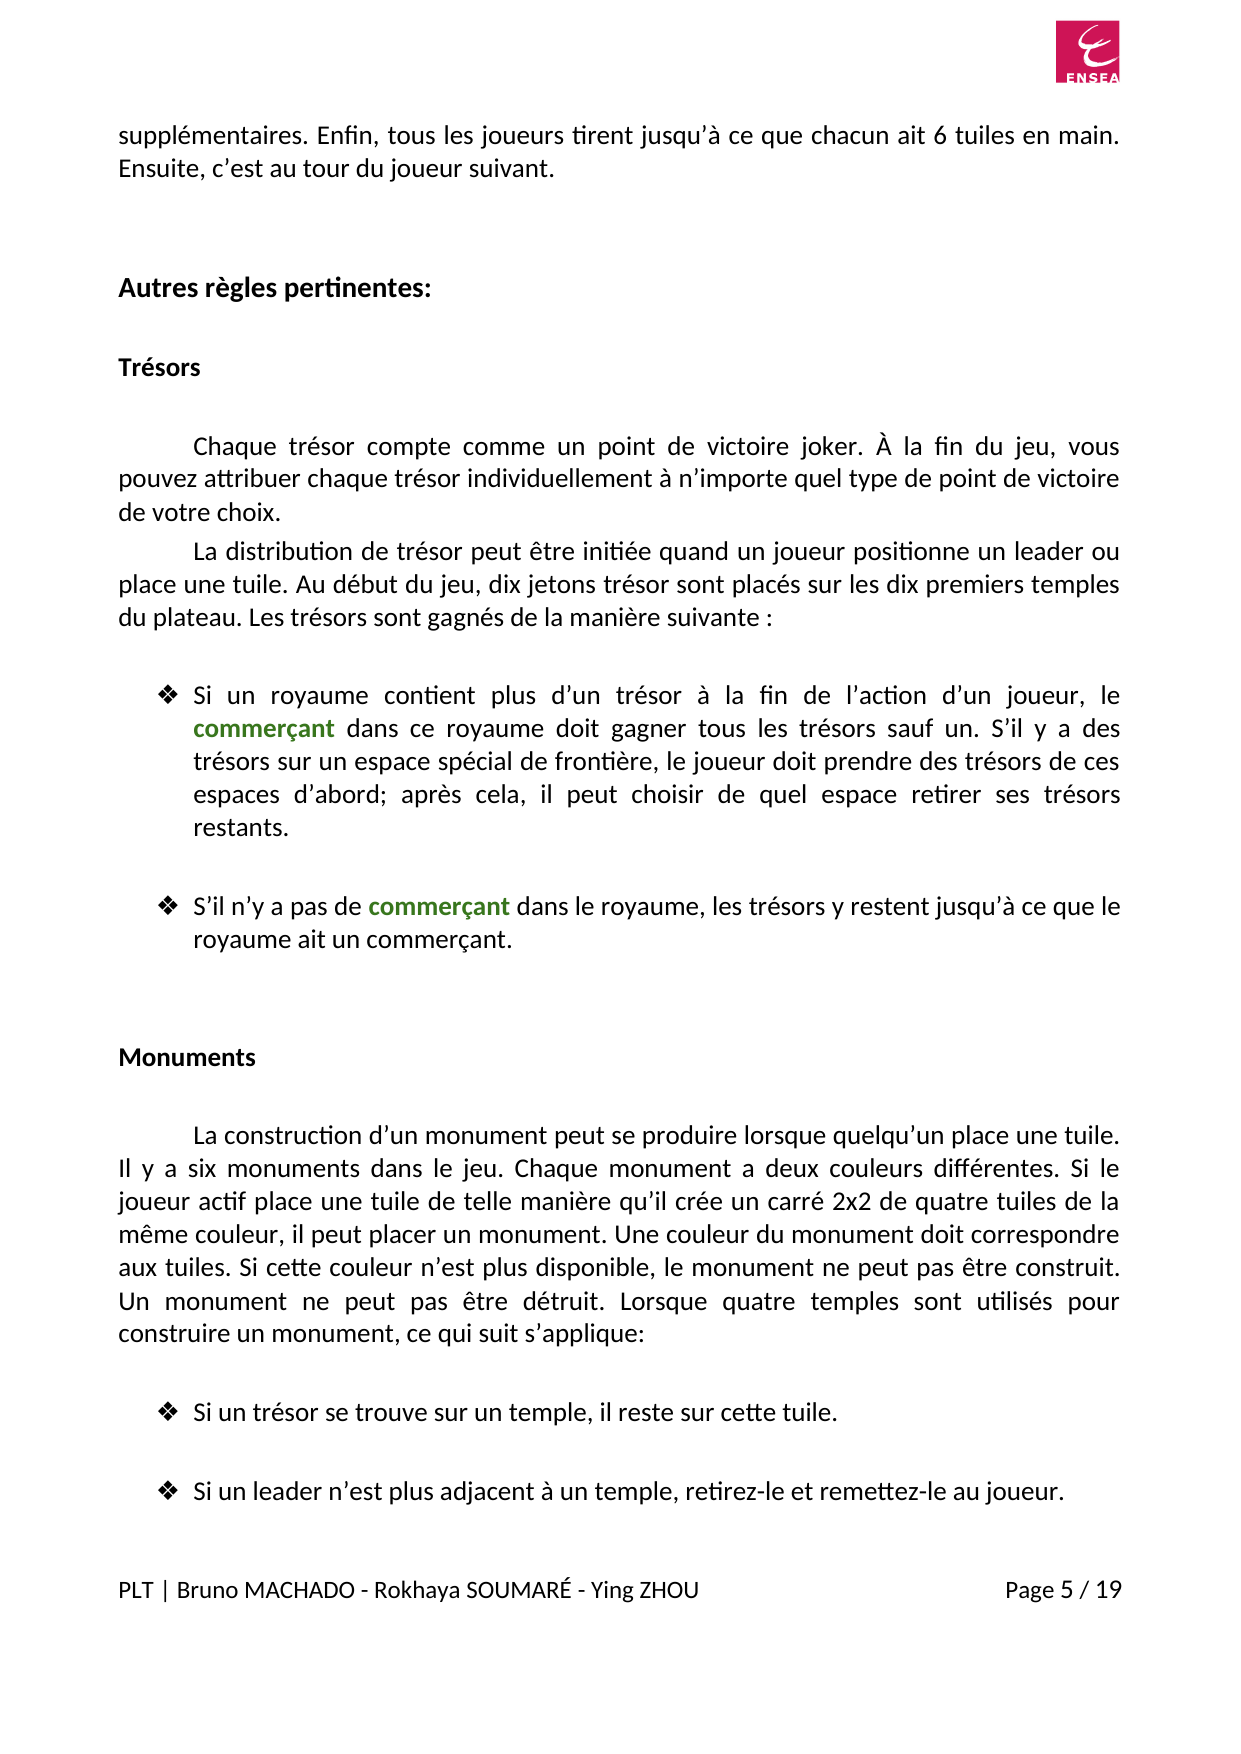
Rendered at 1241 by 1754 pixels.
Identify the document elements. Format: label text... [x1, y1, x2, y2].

text La distribution de trésor peut être initiée quand un joueur positionne un leader ou place une tuile. Au début du jeu, dix jetons trésor sont placés sur les dix premiers temples du plateau. Les trésors sont gagnés de la manière suivante : [118, 534, 1122, 633]
text supplémentaires. Enfin, tous les joueurs tirent jusqu’à ce que chacun ait 6 tuiles en main. Ensuite, c’est au tour du joueur suivant. [118, 118, 1122, 184]
list Si un leader n’est plus adjacent à un temple, retirez-le et remettez-le au joueur. [156, 1474, 1122, 1507]
text Trésors [118, 350, 1122, 383]
text La construction d’un monument peut se produire lorsque quelqu’un place une tuile. Il y a six monuments dans le jeu. Chaque monument a deux couleurs différentes. Si le joueur actif place une tuile de telle manière qu’il crée un carré 2x2 de quatre tuiles de la même couleur, il peut placer un monument. Une couleur du monument doit correspondre aux tuiles. Si cette couleur n’est plus disponible, le monument ne peut pas être construit. Un monument ne peut pas être détruit. Lorsque quatre temples sont utilisés pour construire un monument, ce qui suit s’applique: [118, 1118, 1122, 1350]
list Si un royaume contient plus d’un trésor à la fin de l’action d’un joueur, le commerçant dans ce royaume doit gagner tous les trésors sauf un. S’il y a des trésors sur un espace spécial de frontière, le joueur doit prendre des trésors de ces espaces d’abord; après cela, il peut choisir de quel espace retirer ses trésors restants. [156, 678, 1122, 844]
list S’il n’y a pas de commerçant dans le royaume, les trésors y restent jusqu’à ce que le royaume ait un commerçant. [156, 889, 1122, 955]
text Autres règles pertinentes: [118, 269, 1122, 304]
text Chaque trésor compte comme un point de victoire joker. À la fin du jeu, vous pouvez attribuer chaque trésor individuellement à n’importe quel type de point de victoire de votre choix. [118, 429, 1122, 528]
picture [1054, 18, 1122, 84]
list Si un trésor se trouve sur un temple, il reste sur cette tuile. [156, 1395, 1122, 1428]
text Monuments [118, 1040, 1122, 1073]
